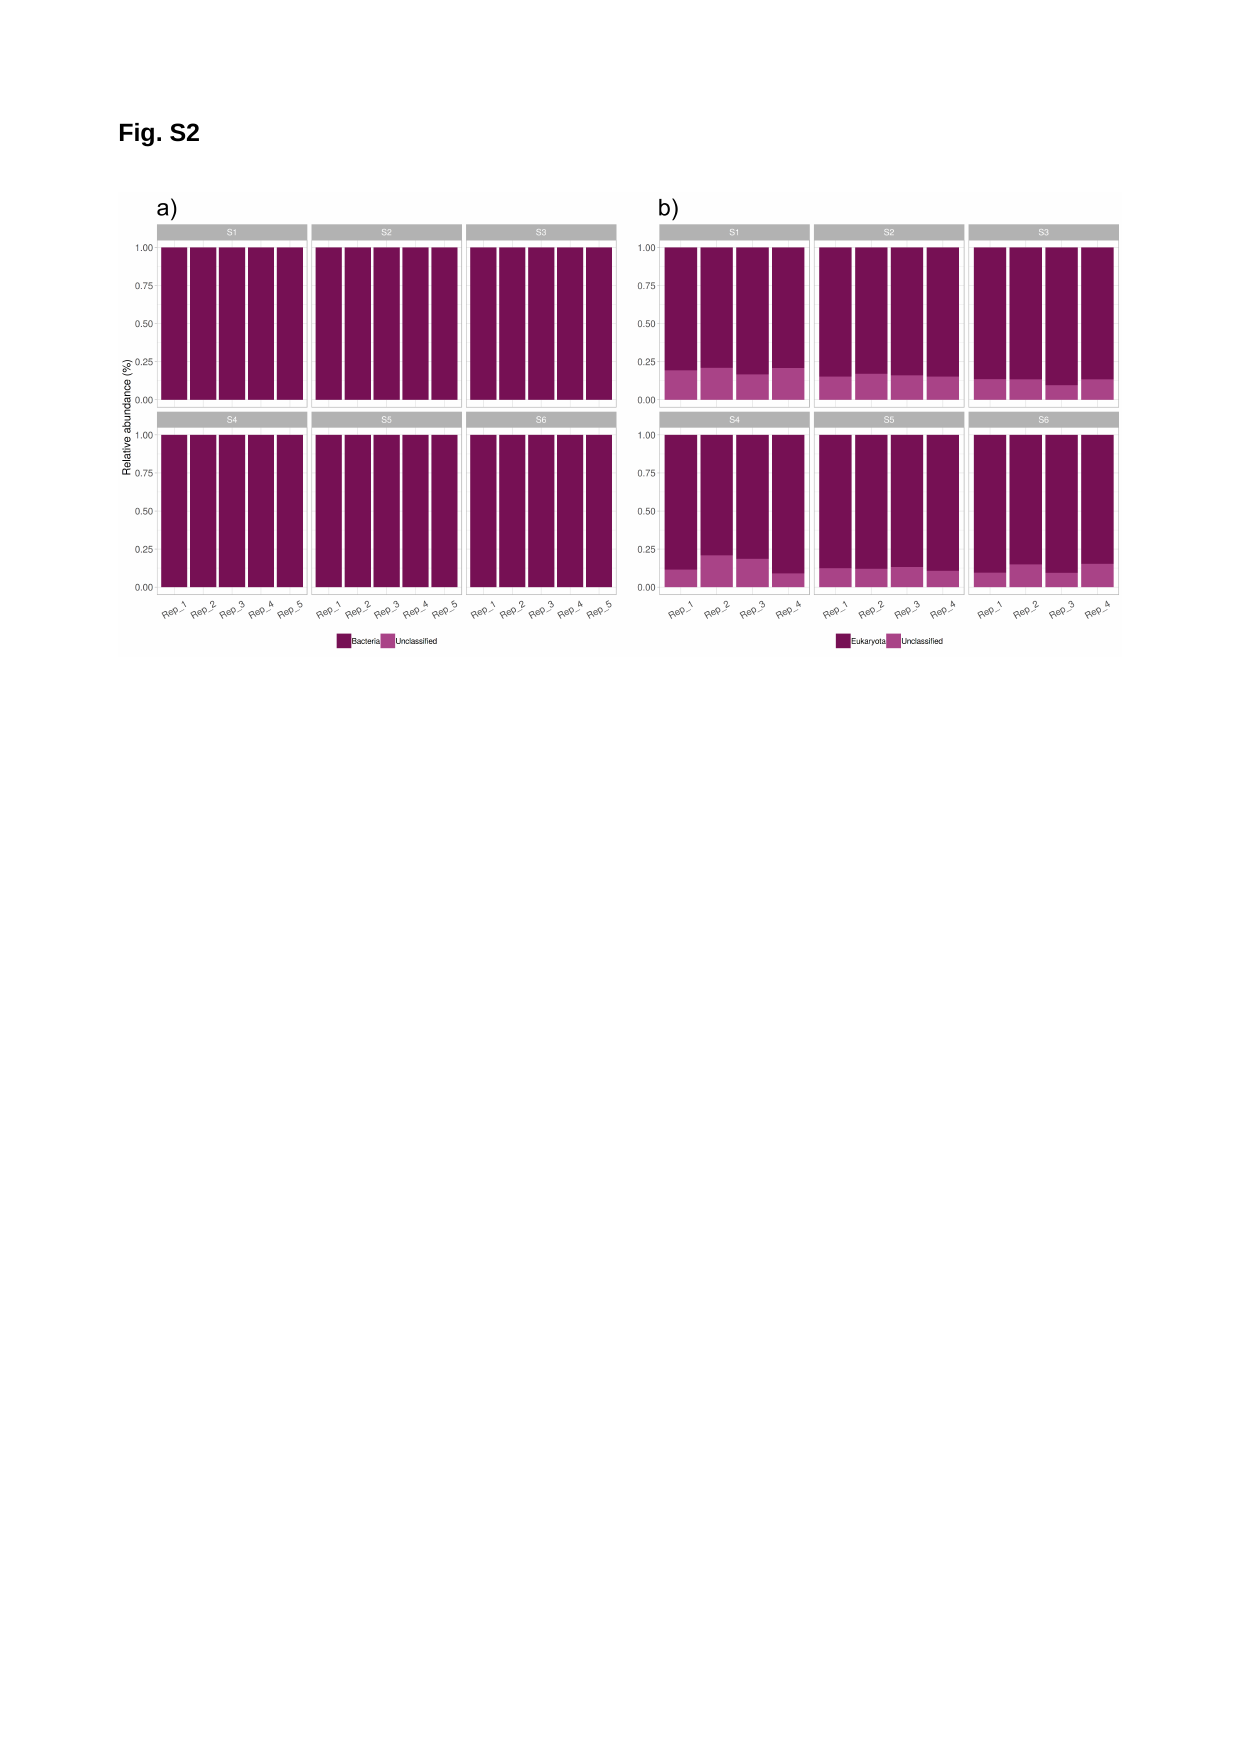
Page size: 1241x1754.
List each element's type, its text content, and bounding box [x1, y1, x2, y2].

picture [118, 192, 1123, 657]
text Fig. S2 [118, 118, 1122, 147]
